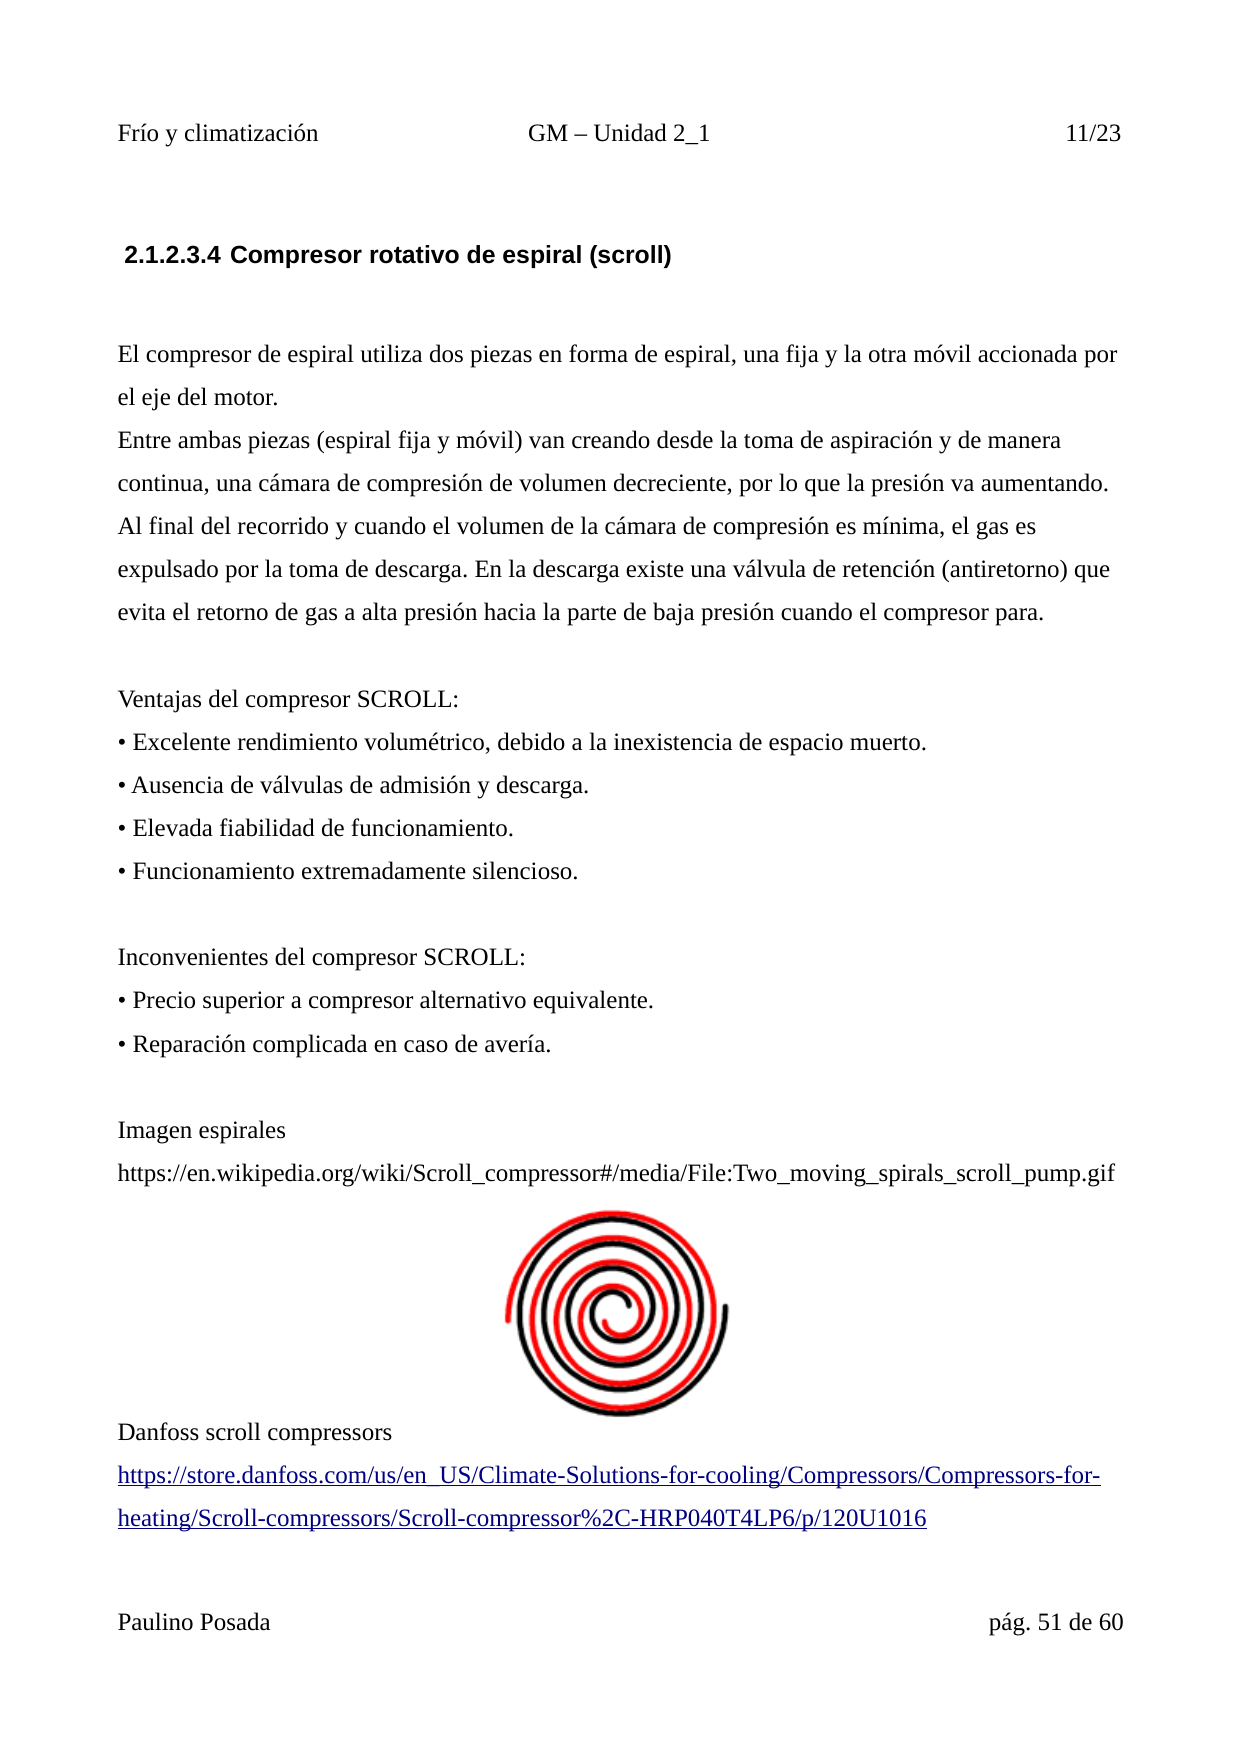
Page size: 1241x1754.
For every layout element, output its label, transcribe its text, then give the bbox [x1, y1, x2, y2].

text • Funcionamiento extremadamente silencioso. [117, 856, 1123, 885]
text • Excelente rendimiento volumétrico, debido a la inexistencia de espacio muerto. [117, 727, 1123, 756]
subtitle Compresor rotativo de espiral (scroll) [117, 240, 1123, 269]
text • Precio superior a compresor alternativo equivalente. [117, 986, 1123, 1014]
text • Reparación complicada en caso de avería. [117, 1029, 1123, 1057]
text Ventajas del compresor SCROLL: [117, 684, 1123, 712]
text https://en.wikipedia.org/wiki/Scroll_compressor#/media/File:Two_moving_spirals_scroll_pump.gif [117, 1158, 1123, 1187]
text • Ausencia de válvulas de admisión y descarga. [117, 770, 1123, 799]
text • Elevada fiabilidad de funcionamiento. [117, 813, 1123, 842]
picture [496, 1201, 745, 1439]
text Danfoss scroll compressors [117, 1417, 1123, 1446]
text Entre ambas piezas (espiral fija y móvil) van creando desde la toma de aspiración y de manera continua, una cámara de compresión de volumen decreciente, por lo que la presión va aumentando. Al final del recorrido y cuando el volumen de la cámara de compresión es mínima, el gas es expulsado por la toma de descarga. En la descarga existe una válvula de retención (antiretorno) que evita el retorno de gas a alta presión hacia la parte de baja presión cuando el compresor para. [117, 425, 1123, 626]
text El compresor de espiral utiliza dos piezas en forma de espiral, una fija y la otra móvil accionada por el eje del motor. [117, 339, 1123, 411]
text Inconvenientes del compresor SCROLL: [117, 942, 1123, 971]
text Imagen espirales [117, 1115, 1123, 1144]
text https://store.danfoss.com/us/en_US/Climate-Solutions-for-cooling/Compressors/Compressors-for-heating/Scroll-compressors/Scroll-compressor%2C-HRP040T4LP6/p/120U1016 [117, 1460, 1123, 1532]
